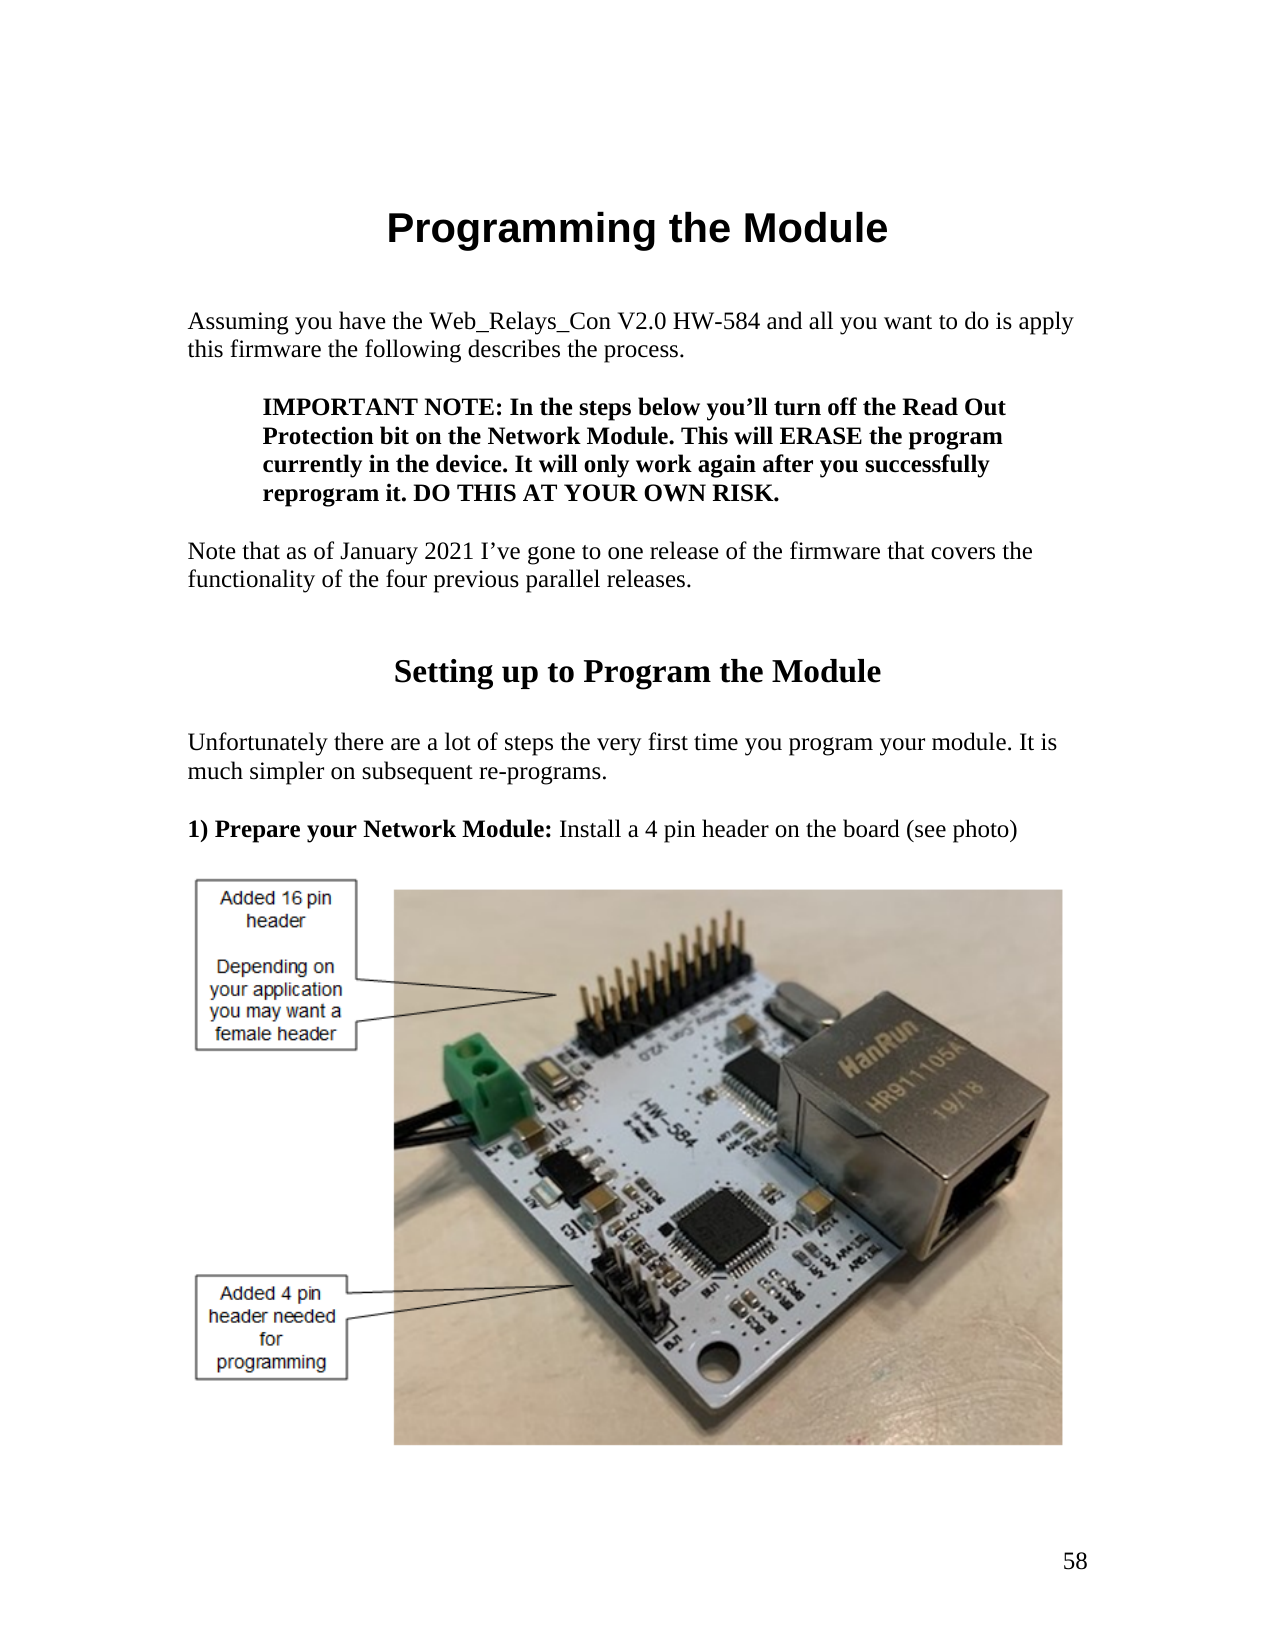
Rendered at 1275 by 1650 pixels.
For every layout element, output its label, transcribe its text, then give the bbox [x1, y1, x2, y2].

picture [187, 871, 1072, 1456]
text IMPORTANT NOTE: In the steps below you’ll turn off the Read Out Protection bit on the Network Module. This will ERASE the program currently in the device. It will only work again after you successfully reprogram it. DO THIS AT YOUR OWN RISK. [262, 392, 1087, 507]
text Setting up to Program the Module [187, 651, 1087, 689]
subtitle Programming the Module [187, 204, 1087, 252]
text Unfortunately there are a lot of steps the very first time you program your module. It is much simpler on subsequent re-programs. [187, 727, 1087, 785]
text Assuming you have the Web_Relays_Con V2.0 HW-584 and all you want to do is apply this firmware the following describes the process. [187, 306, 1087, 363]
text 1) Prepare your Network Module: Install a 4 pin header on the board (see photo) [187, 814, 1087, 842]
text Note that as of January 2021 I’ve gone to one release of the firmware that covers the functionality of the four previous parallel releases. [187, 536, 1087, 593]
